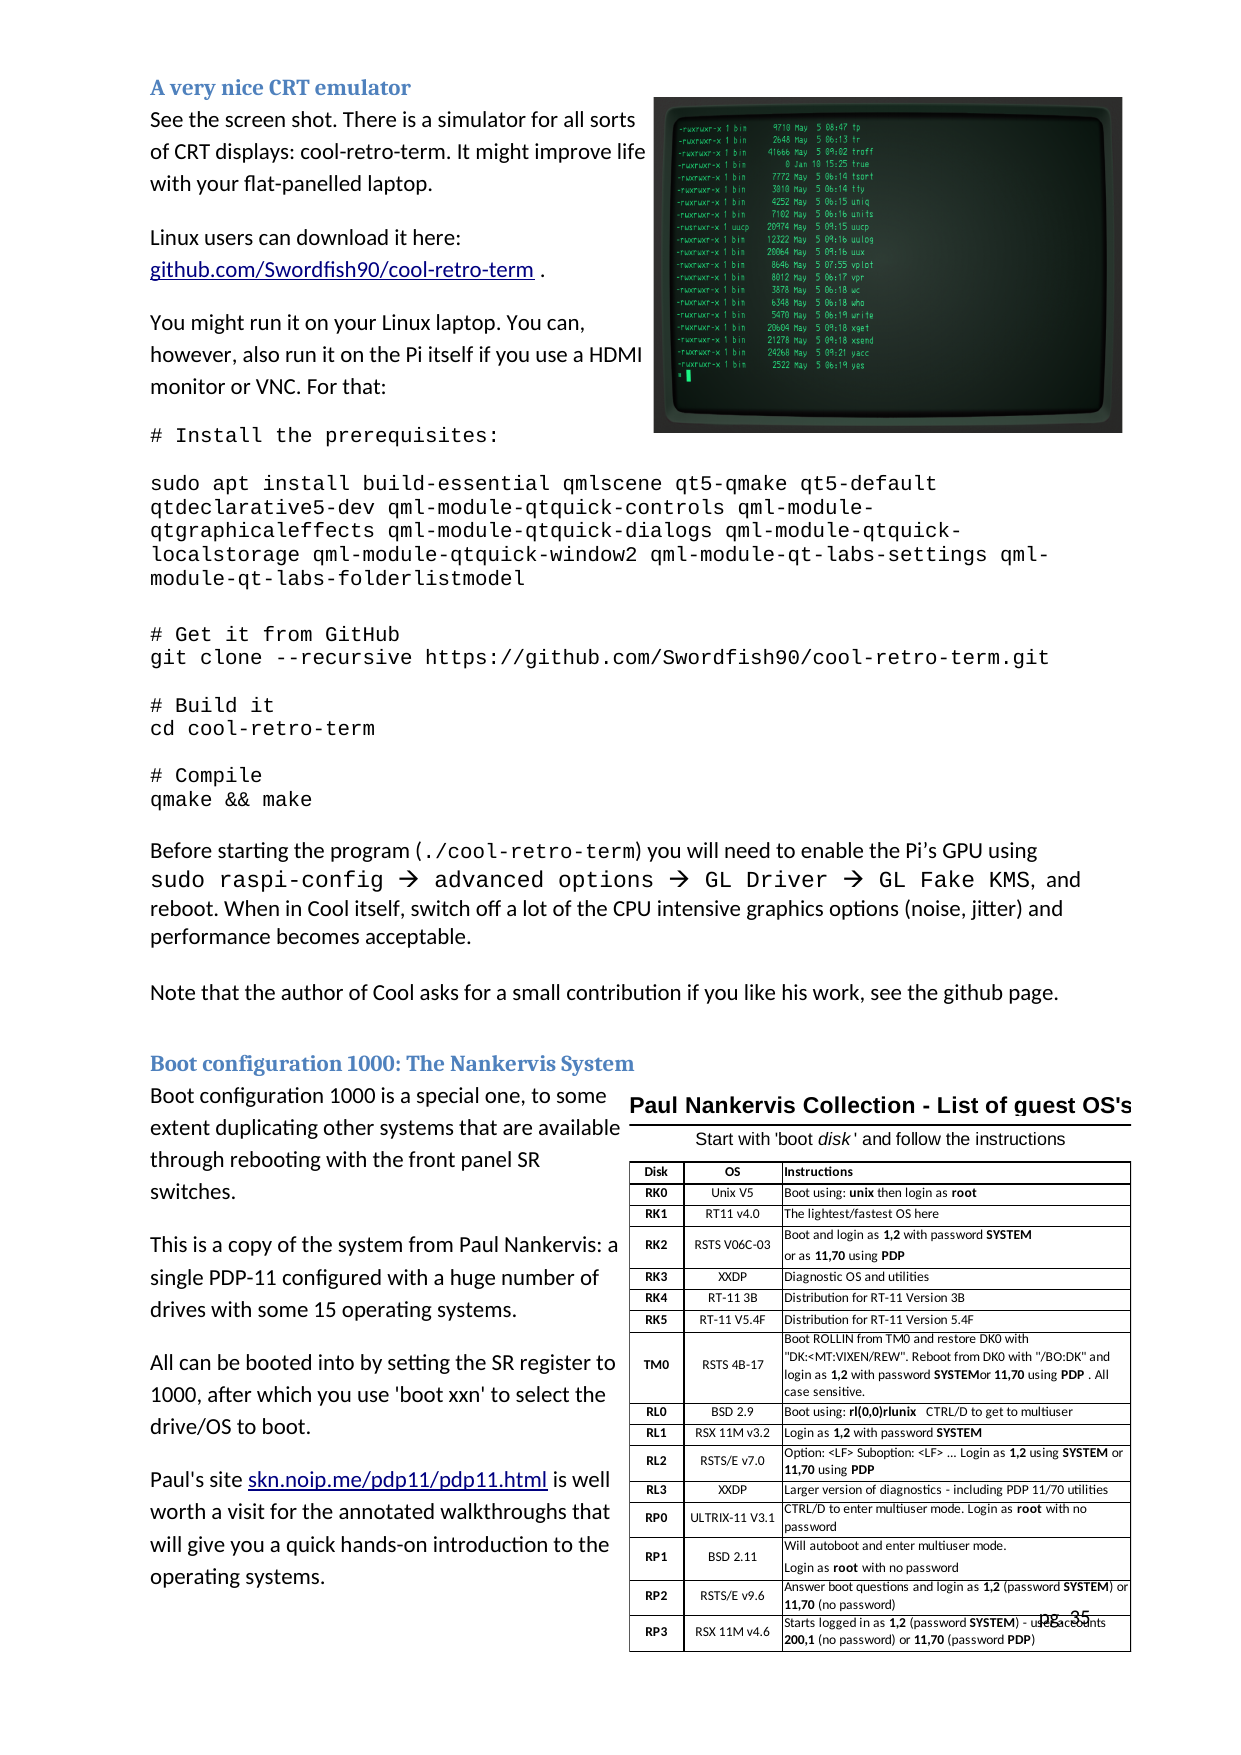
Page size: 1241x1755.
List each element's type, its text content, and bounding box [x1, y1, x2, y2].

text # Build it [150, 694, 1090, 718]
text Before starting the program (./cool-retro-term) you will need to enable the Pi’s GPU using sudo raspi-config  advanced options  GL Driver  GL Fake KMS, and reboot. When in Cool itself, switch off a lot of the CPU intensive graphics options (noise, jitter) and performance becomes acceptable. [150, 836, 1090, 950]
subtitle A very nice CRT emulator [150, 75, 1090, 101]
text See the screen shot. There is a simulator for all sorts of CRT displays: cool-retro-term. It might improve life with your flat-panelled laptop. [150, 105, 653, 198]
text You might run it on your Linux laptop. You can, however, also run it on the Pi itself if you use a HDMI monitor or VNC. For that: [150, 308, 653, 400]
text git clone --recursive https://github.com/Swordfish90/cool-retro-term.git [150, 647, 1090, 671]
text Paul's site skn.noip.me/pdp11/pdp11.html is well worth a visit for the annotated walkthroughs that will give you a quick hands-on introduction to the operating systems. [783, 1465, 1090, 1481]
text All can be booted into by setting the SR register to 1000, after which you use 'boot xxn' to select the drive/OS to boot. [630, 1348, 683, 1403]
text This is a copy of the system from Paul Nankervis: a single PDP-11 configured with a huge number of drives with some 15 operating systems. [783, 1231, 1090, 1268]
text This is a copy of the system from Paul Nankervis: a single PDP-11 configured with a huge number of drives with some 15 operating systems. [685, 1231, 782, 1268]
text This is a copy of the system from Paul Nankervis: a single PDP-11 configured with a huge number of drives with some 15 operating systems. [783, 1269, 1090, 1289]
text Paul's site skn.noip.me/pdp11/pdp11.html is well worth a visit for the annotated walkthroughs that will give you a quick hands-on introduction to the operating systems. [783, 1482, 1090, 1502]
text This is a copy of the system from Paul Nankervis: a single PDP-11 configured with a huge number of drives with some 15 operating systems. [783, 1290, 1090, 1310]
text Boot configuration 1000 is a special one, to some extent duplicating other systems that are available through rebooting with the front panel SR switches. [150, 1081, 1090, 1206]
text All can be booted into by setting the SR register to 1000, after which you use 'boot xxn' to select the drive/OS to boot. [783, 1404, 1090, 1424]
text Paul's site skn.noip.me/pdp11/pdp11.html is well worth a visit for the annotated walkthroughs that will give you a quick hands-on introduction to the operating systems. [783, 1503, 1090, 1537]
text Linux users can download it here: github.com/Swordfish90/cool-retro-term . [150, 223, 653, 283]
text This is a copy of the system from Paul Nankervis: a single PDP-11 configured with a huge number of drives with some 15 operating systems. [783, 1311, 1090, 1323]
text All can be booted into by setting the SR register to 1000, after which you use 'boot xxn' to select the drive/OS to boot. [783, 1425, 1090, 1440]
text cd cool-retro-term [150, 718, 1090, 742]
text Note that the author of Cool asks for a small contribution if you like his work, see the github page. [150, 978, 1090, 1006]
text qmake && make [150, 789, 1090, 813]
subtitle Boot configuration 1000: The Nankervis System [150, 1051, 1090, 1077]
text All can be booted into by setting the SR register to 1000, after which you use 'boot xxn' to select the drive/OS to boot. [783, 1348, 1090, 1403]
text All can be booted into by setting the SR register to 1000, after which you use 'boot xxn' to select the drive/OS to boot. [685, 1348, 782, 1403]
text sudo apt install build-essential qmlscene qt5-qmake qt5-default qtdeclarative5-dev qml-module-qtquick-controls qml-module-qtgraphicaleffects qml-module-qtquick-dialogs qml-module-qtquick-localstorage qml-module-qtquick-window2 qml-module-qt-labs-settings qml-module-qt-labs-folderlistmodel [150, 473, 1090, 591]
text This is a copy of the system from Paul Nankervis: a single PDP-11 configured with a huge number of drives with some 15 operating systems. [150, 1231, 629, 1323]
text Paul's site skn.noip.me/pdp11/pdp11.html is well worth a visit for the annotated walkthroughs that will give you a quick hands-on introduction to the operating systems. [783, 1538, 1090, 1580]
text # Get it from GitHub [150, 624, 1090, 647]
text # Install the prerequisites: [150, 425, 1090, 449]
text Paul's site skn.noip.me/pdp11/pdp11.html is well worth a visit for the annotated walkthroughs that will give you a quick hands-on introduction to the operating systems. [685, 1538, 782, 1580]
text # Compile [150, 766, 1090, 789]
text Paul's site skn.noip.me/pdp11/pdp11.html is well worth a visit for the annotated walkthroughs that will give you a quick hands-on introduction to the operating systems. [150, 1465, 629, 1590]
text All can be booted into by setting the SR register to 1000, after which you use 'boot xxn' to select the drive/OS to boot. [150, 1348, 629, 1440]
